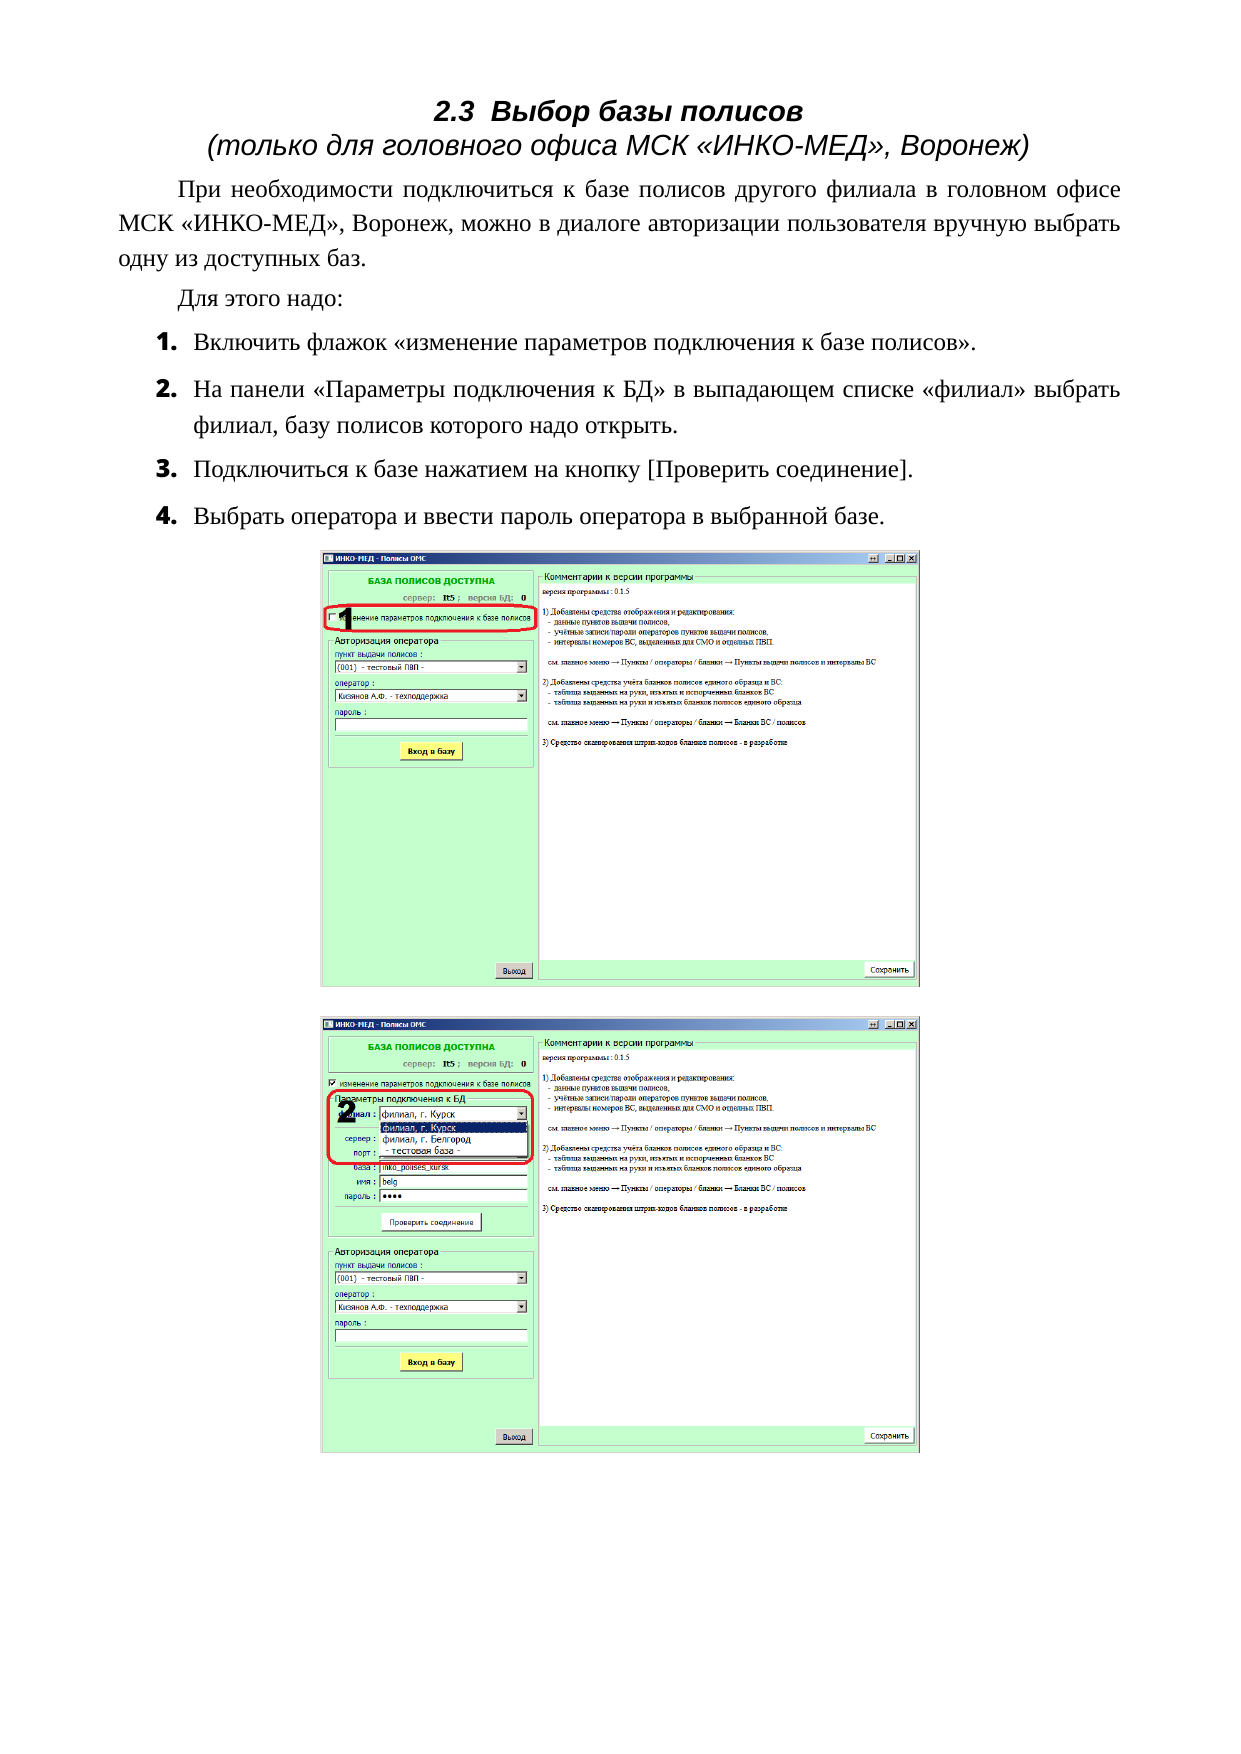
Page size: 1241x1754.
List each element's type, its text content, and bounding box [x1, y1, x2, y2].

list На панели «Параметры подключения к БД» в выпадающем списке «филиал» выбрать филиал, базу полисов которого надо открыть. [156, 370, 1122, 439]
text Для этого надо: [118, 283, 1122, 312]
list Выбрать оператора и ввести пароль оператора в выбранной базе. [156, 497, 1122, 531]
text При необходимости подключиться к базе полисов другого филиала в головном офисе МСК «ИНКО-МЕД», Воронеж, можно в диалоге авторизации пользователя вручную выбрать одну из доступных баз. [118, 174, 1122, 272]
list Подключиться к базе нажатием на кнопку [Проверить соединение]. [156, 451, 1122, 485]
subtitle Выбор базы полисов (только для головного офиса МСК «ИНКО-МЕД», Воронеж) [118, 94, 1122, 161]
list Включить флажок «изменение параметров подключения к базе полисов». [156, 324, 1122, 358]
